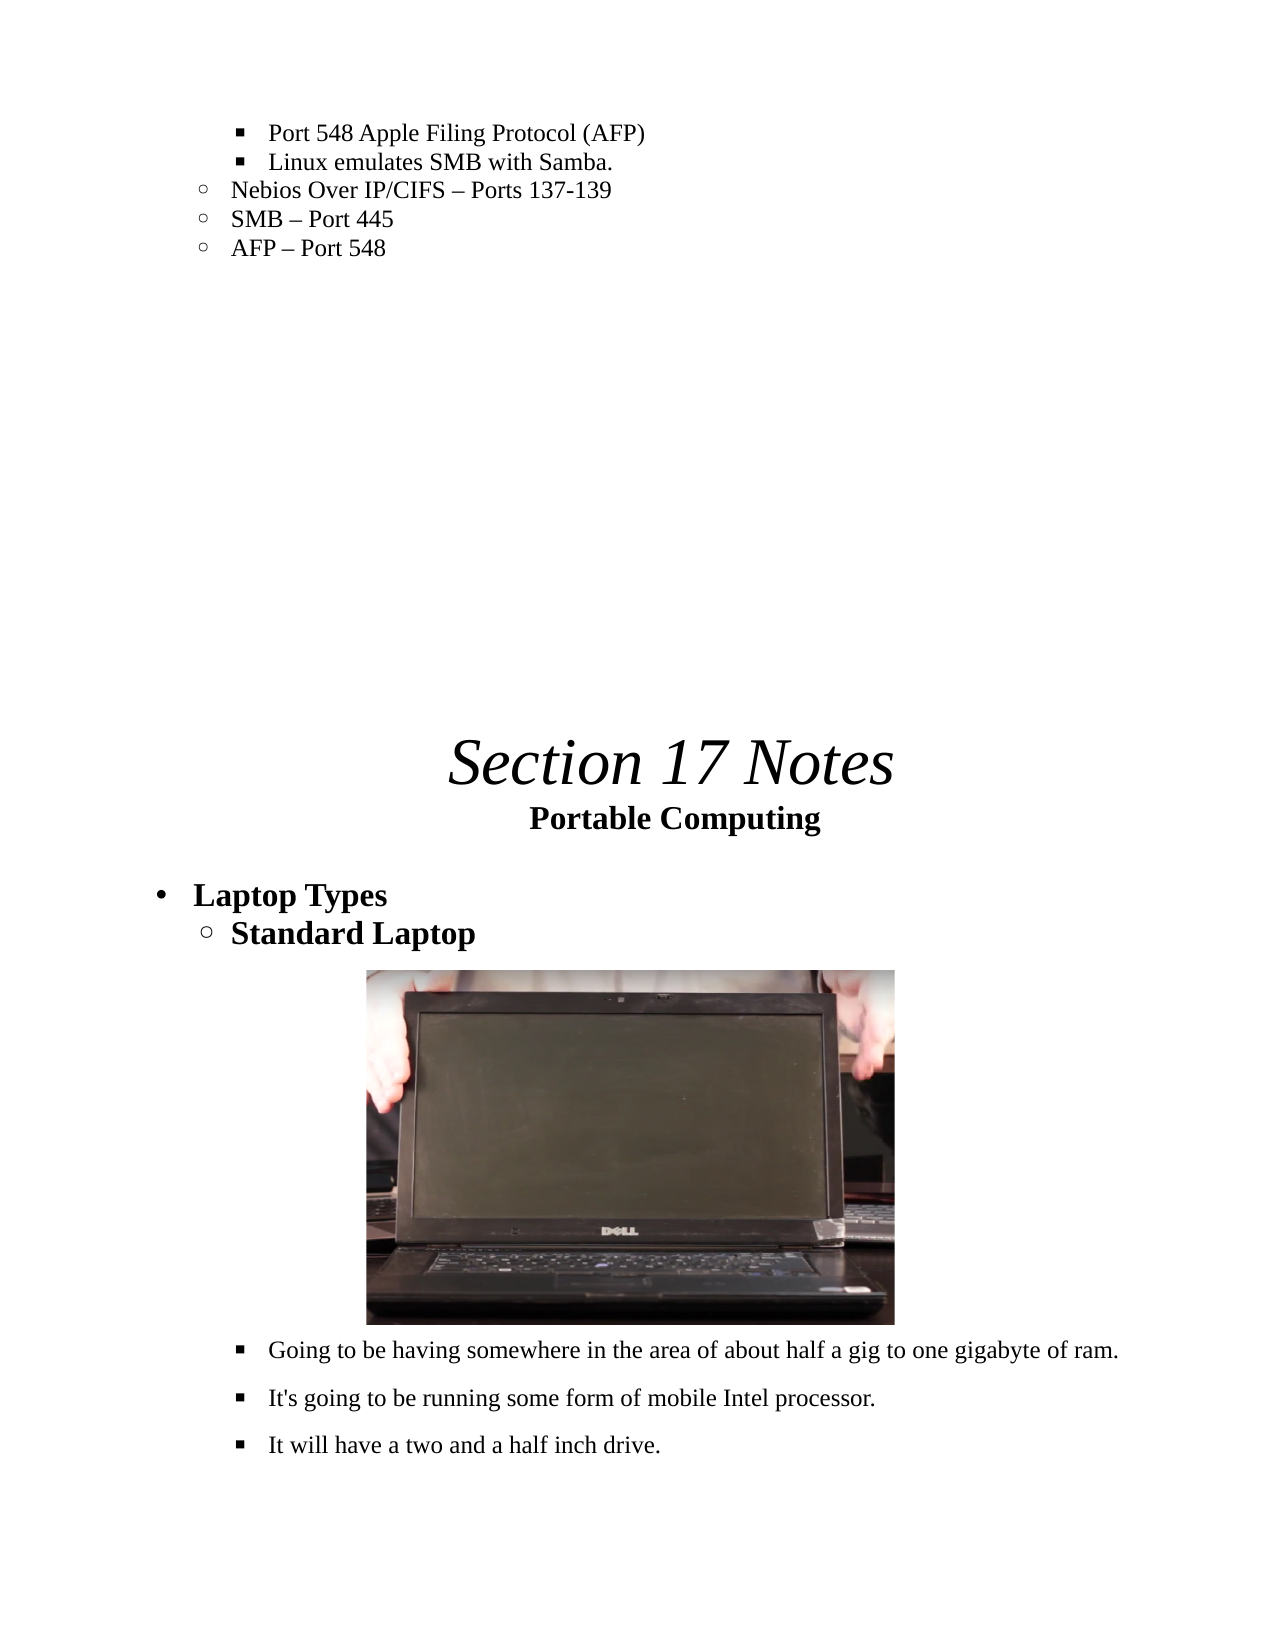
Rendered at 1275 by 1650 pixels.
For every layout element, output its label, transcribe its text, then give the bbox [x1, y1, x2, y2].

list Linux emulates SMB with Samba. [231, 147, 1157, 176]
list Port 548 Apple Filing Protocol (AFP) [231, 118, 1157, 147]
list Section 17 Notes [156, 722, 1157, 798]
list It's going to be running some form of mobile Intel processor. [231, 1383, 1157, 1412]
list Standard Laptop [193, 913, 1157, 952]
list Nebios Over IP/CIFS – Ports 137-139 [193, 176, 1157, 204]
list Portable Computing [156, 798, 1157, 837]
list It will have a two and a half inch drive. [231, 1430, 1157, 1459]
list AFP – Port 548 [193, 233, 1157, 262]
list Laptop Types [156, 875, 1157, 913]
list Going to be having somewhere in the area of about half a gig to one gigabyte of ram. [231, 1335, 1157, 1364]
picture [366, 970, 895, 1325]
list SMB – Port 445 [193, 204, 1157, 233]
